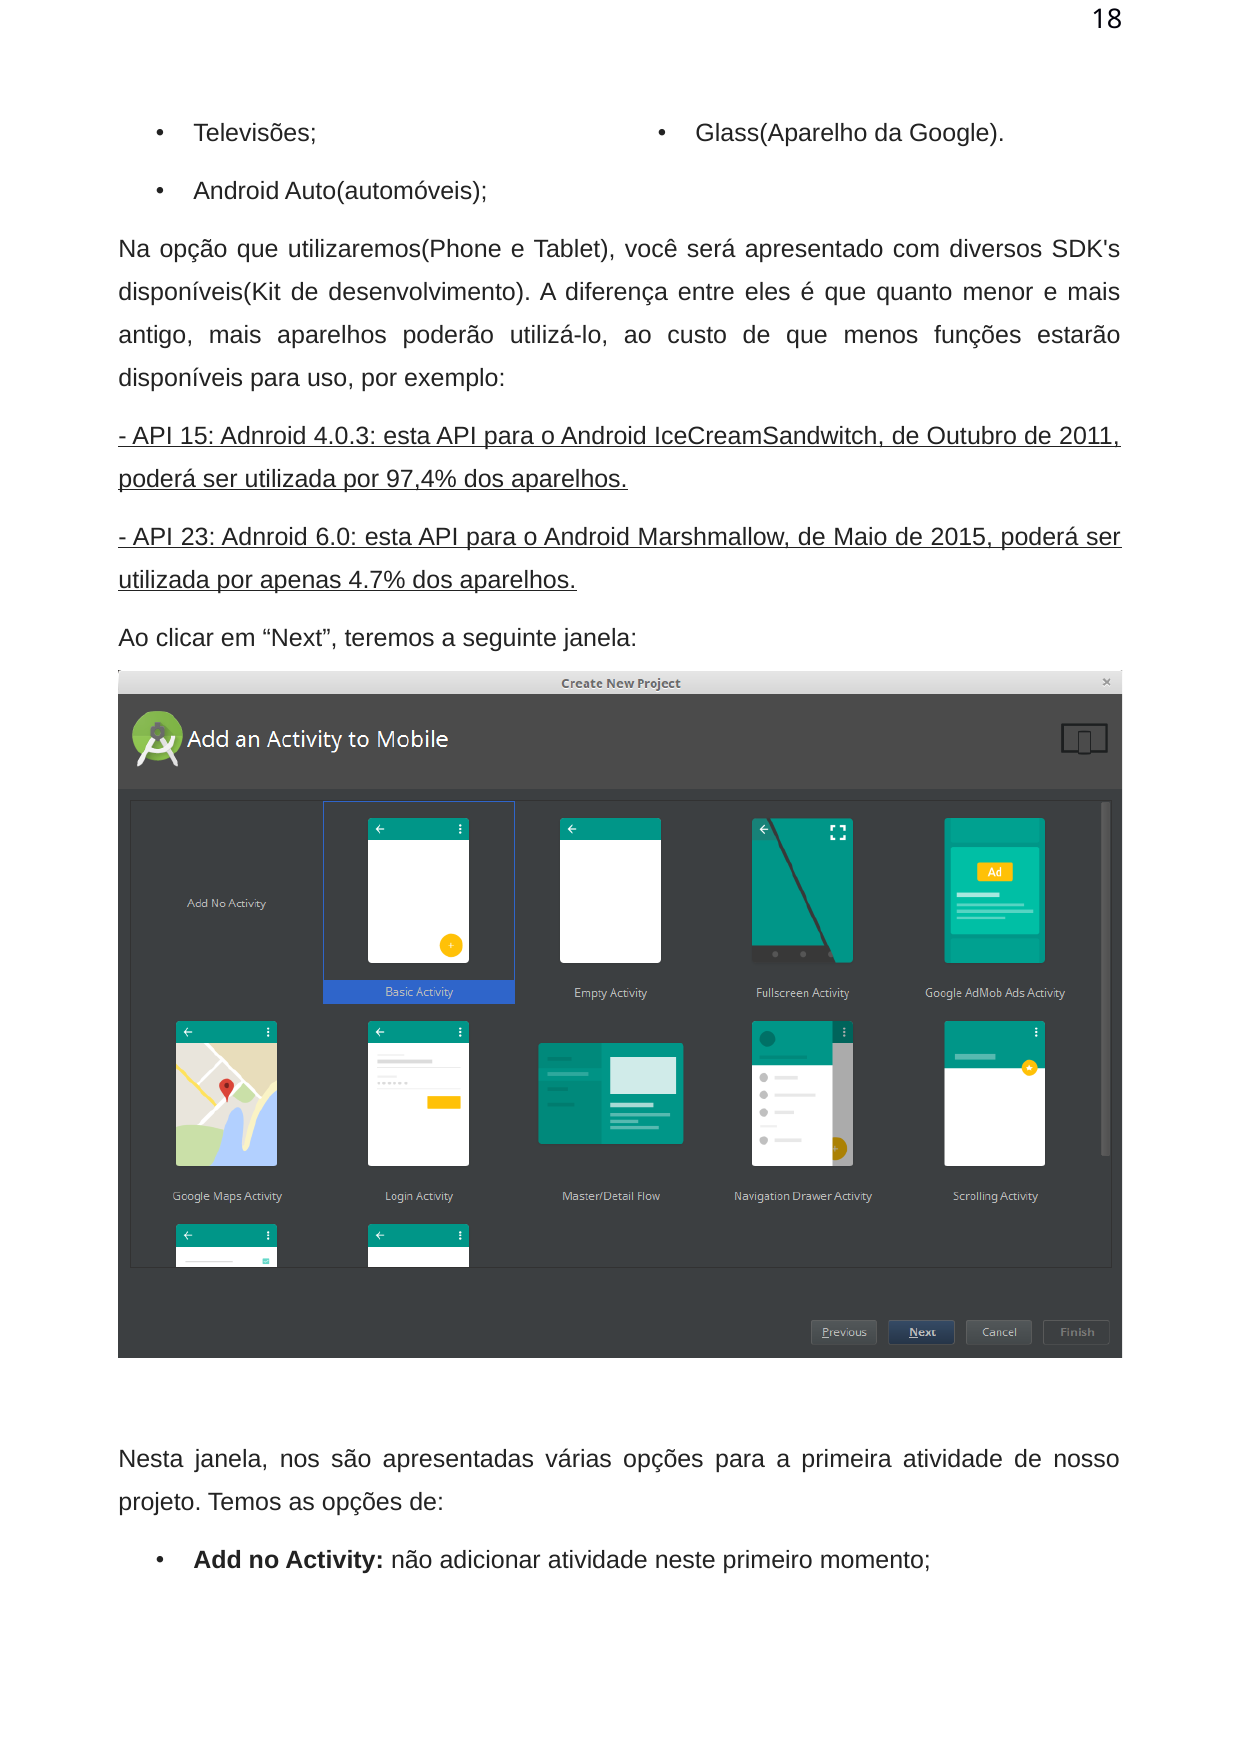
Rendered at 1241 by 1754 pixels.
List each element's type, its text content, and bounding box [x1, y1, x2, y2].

text - API 15: Adnroid 4.0.3: esta API para o Android IceCreamSandwitch, de Outubro de 2011, poderá ser utilizada por 97,4% dos aparelhos. [118, 421, 1122, 493]
list Televisões; [156, 118, 620, 147]
text Nesta janela, nos são apresentadas várias opções para a primeira atividade de nosso projeto. Temos as opções de: [118, 1444, 1122, 1516]
list Glass(Aparelho da Google). [658, 118, 1122, 147]
text utilizada por apenas 4.7% dos aparelhos. [118, 548, 1122, 593]
list Add no Activity: não adicionar atividade neste primeiro momento; [156, 1544, 1122, 1573]
picture [118, 670, 1123, 1358]
text - API 23: Adnroid 6.0: esta API para o Android Marshmallow, de Maio de 2015, poderá ser [118, 522, 1122, 547]
text Ao clicar em “Next”, teremos a seguinte janela: [118, 622, 1122, 651]
list Android Auto(automóveis); [156, 176, 620, 205]
text Na opção que utilizaremos(Phone e Tablet), você será apresentado com diversos SDK's disponíveis(Kit de desenvolvimento). A diferença entre eles é que quanto menor e mais antigo, mais aparelhos poderão utilizá-lo, ao custo de que menos funções estarão disponíveis para uso, por exemplo: [118, 234, 1122, 392]
